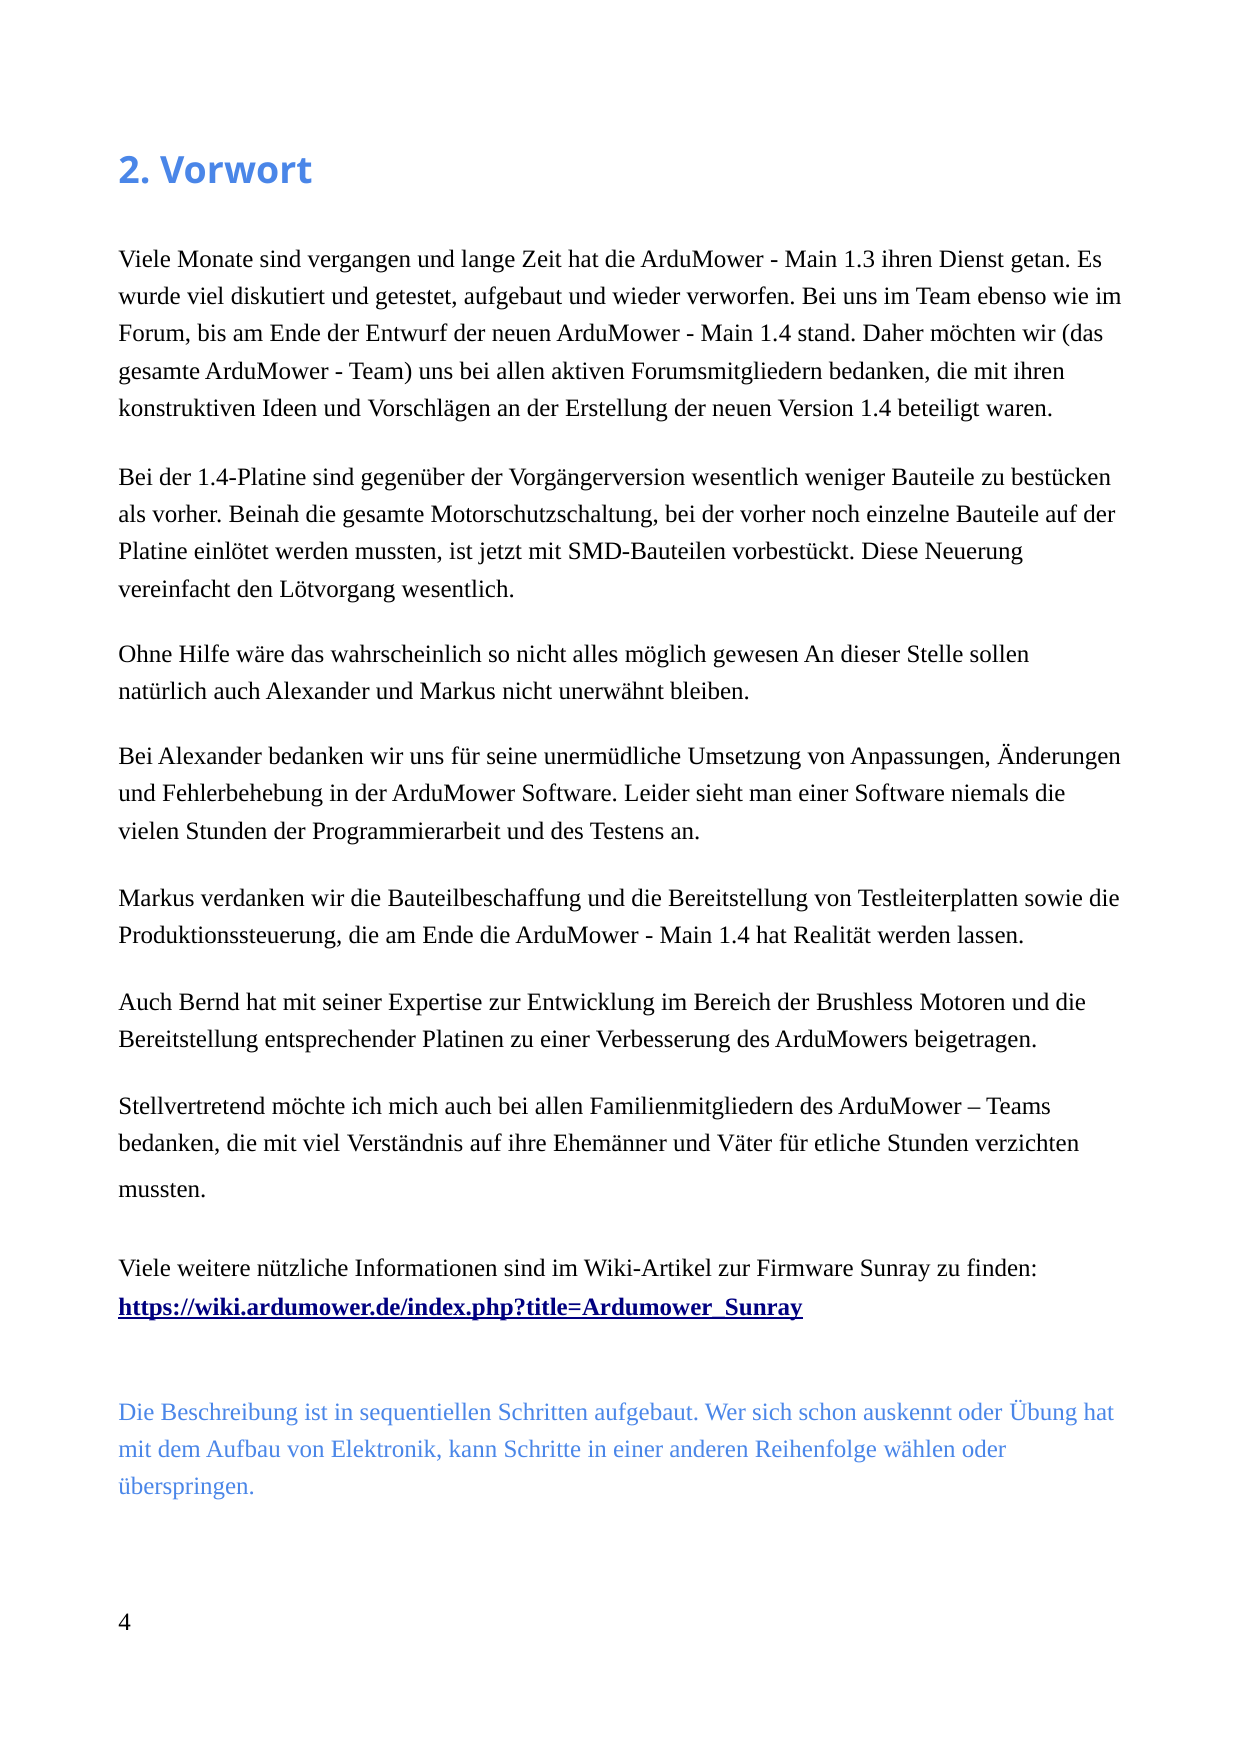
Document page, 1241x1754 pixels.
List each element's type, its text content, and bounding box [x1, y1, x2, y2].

text Ohne Hilfe wäre das wahrscheinlich so nicht alles möglich gewesen An dieser Stelle sollen natürlich auch Alexander und Markus nicht unerwähnt bleiben. [118, 632, 1122, 707]
text Markus verdanken wir die Bauteilbeschaffung und die Bereitstellung von Testleiterplatten sowie die Produktionssteuerung, die am Ende die ArduMower - Main 1.4 hat Realität werden lassen. [118, 876, 1122, 951]
text mussten. [118, 1167, 1122, 1204]
text Bei Alexander bedanken wir uns für seine unermüdliche Umsetzung von Anpassungen, Änderungen und Fehlerbehebung in der ArduMower Software. Leider sieht man einer Software niemals die vielen Stunden der Programmierarbeit und des Testens an. [118, 735, 1122, 847]
text Bei der 1.4-Platine sind gegenüber der Vorgängerversion wesentlich weniger Bauteile zu bestücken als vorher. Beinah die gesamte Motorschutzschaltung, bei der vorher noch einzelne Bauteile auf der Platine einlötet werden mussten, ist jetzt mit SMD-Bauteilen vorbestückt. Diese Neuerung vereinfacht den Lötvorgang wesentlich. [118, 454, 1122, 602]
text Die Beschreibung ist in sequentiellen Schritten aufgebaut. Wer sich schon auskennt oder Übung hat mit dem Aufbau von Elektronik, kann Schritte in einer anderen Reihenfolge wählen oder überspringen. [118, 1391, 1122, 1502]
text Stellvertretend möchte ich mich auch bei allen Familienmitgliedern des ArduMower – Teams bedanken, die mit viel Verständnis auf ihre Ehemänner und Väter für etliche Stunden verzichten [118, 1085, 1122, 1159]
text Auch Bernd hat mit seiner Expertise zur Entwicklung im Bereich der Brushless Motoren und die Bereitstellung entsprechender Platinen zu einer Verbesserung des ArduMowers beigetragen. [118, 981, 1122, 1055]
text Viele weitere nützliche Informationen sind im Wiki-Artikel zur Firmware Sunray zu finden: [118, 1252, 1122, 1283]
subtitle 2. Vorwort [118, 143, 1122, 194]
text Viele Monate sind vergangen und lange Zeit hat die ArduMower - Main 1.3 ihren Dienst getan. Es wurde viel diskutiert und getestet, aufgebaut und wieder verworfen. Bei uns im Team ebenso wie im Forum, bis am Ende der Entwurf der neuen ArduMower - Main 1.4 stand. Daher möchten wir (das gesamte ArduMower - Team) uns bei allen aktiven Forumsmitgliedern bedanken, die mit ihren konstruktiven Ideen und Vorschlägen an der Erstellung der neuen Version 1.4 beteiligt waren. [118, 238, 1122, 424]
text https://wiki.ardumower.de/index.php?title=Ardumower_Sunray [118, 1291, 1122, 1322]
